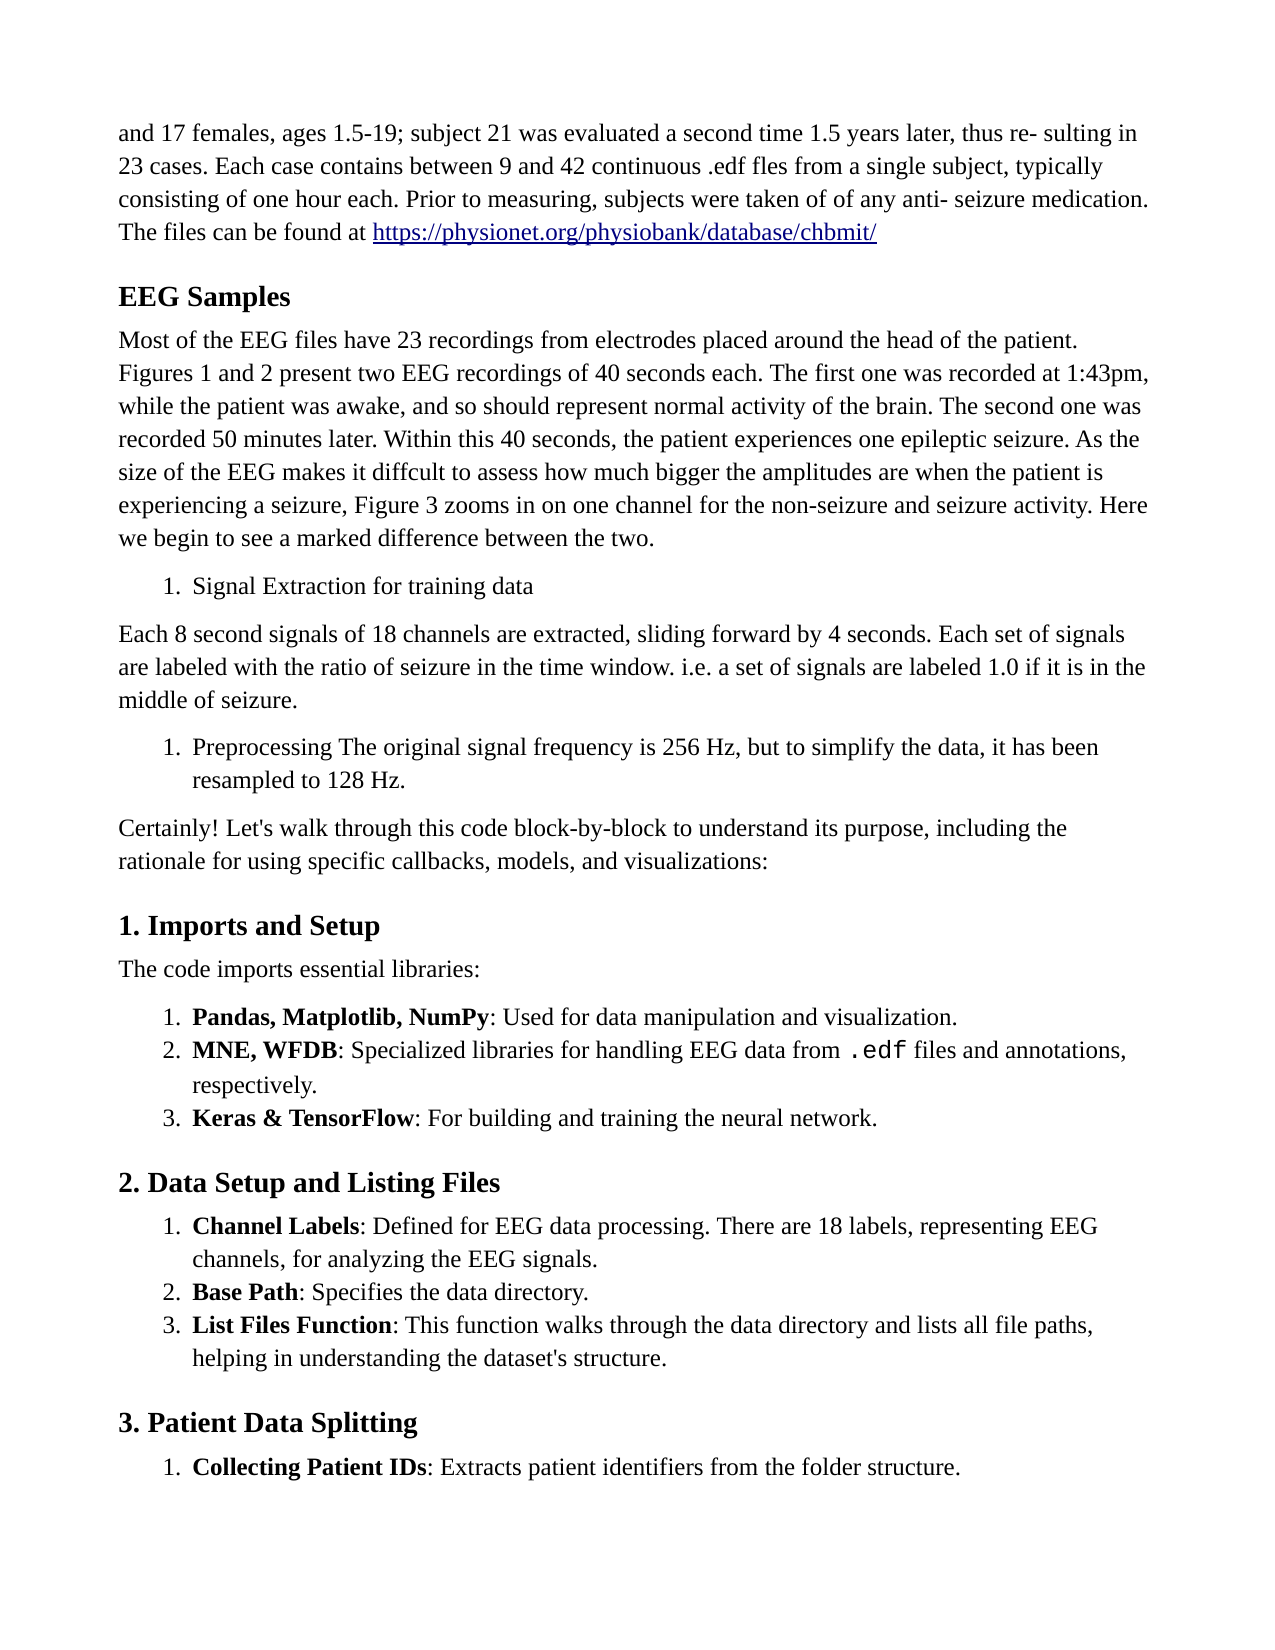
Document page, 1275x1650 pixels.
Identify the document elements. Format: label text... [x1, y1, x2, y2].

text and 17 females, ages 1.5-19; subject 21 was evaluated a second time 1.5 years later, thus re- sulting in 23 cases. Each case contains between 9 and 42 continuous .edf fles from a single subject, typically consisting of one hour each. Prior to measuring, subjects were taken of of any anti- seizure medication. The files can be found at https://physionet.org/physiobank/database/chbmit/ [118, 118, 1157, 246]
subtitle 2. Data Setup and Listing Files [118, 1165, 1157, 1199]
subtitle EEG Samples [118, 279, 1157, 313]
list Base Path: Specifies the data directory. [162, 1277, 1157, 1306]
list Preprocessing The original signal frequency is 256 Hz, but to simplify the data, it has been resampled to 128 Hz. [162, 732, 1157, 794]
text Most of the EEG files have 23 recordings from electrodes placed around the head of the patient. Figures 1 and 2 present two EEG recordings of 40 seconds each. The first one was recorded at 1:43pm, while the patient was awake, and so should represent normal activity of the brain. The second one was recorded 50 minutes later. Within this 40 seconds, the patient experiences one epileptic seizure. As the size of the EEG makes it diffcult to assess how much bigger the amplitudes are when the patient is experiencing a seizure, Figure 3 zooms in on one channel for the non-seizure and seizure activity. Here we begin to see a marked difference between the two. [118, 325, 1157, 552]
text The code imports essential libraries: [118, 954, 1157, 983]
list Keras & TensorFlow: For building and training the neural network. [162, 1103, 1157, 1132]
text Certainly! Let's walk through this code block-by-block to understand its purpose, including the rationale for using specific callbacks, models, and visualizations: [118, 813, 1157, 875]
text Each 8 second signals of 18 channels are extracted, sliding forward by 4 seconds. Each set of signals are labeled with the ratio of seizure in the time window. i.e. a set of signals are labeled 1.0 if it is in the middle of seizure. [118, 619, 1157, 713]
list List Files Function: This function walks through the data directory and lists all file paths, helping in understanding the dataset's structure. [162, 1310, 1157, 1372]
list MNE, WFDB: Specialized libraries for handling EEG data from .edf files and annotations, respectively. [162, 1035, 1157, 1099]
subtitle 3. Patient Data Splitting [118, 1406, 1157, 1439]
list Channel Labels: Defined for EEG data processing. There are 18 labels, representing EEG channels, for analyzing the EEG signals. [162, 1211, 1157, 1273]
list Signal Extraction for training data [162, 571, 1157, 600]
list Pandas, Matplotlib, NumPy: Used for data manipulation and visualization. [162, 1002, 1157, 1031]
list Collecting Patient IDs: Extracts patient identifiers from the folder structure. [162, 1452, 1157, 1480]
subtitle 1. Imports and Setup [118, 908, 1157, 942]
